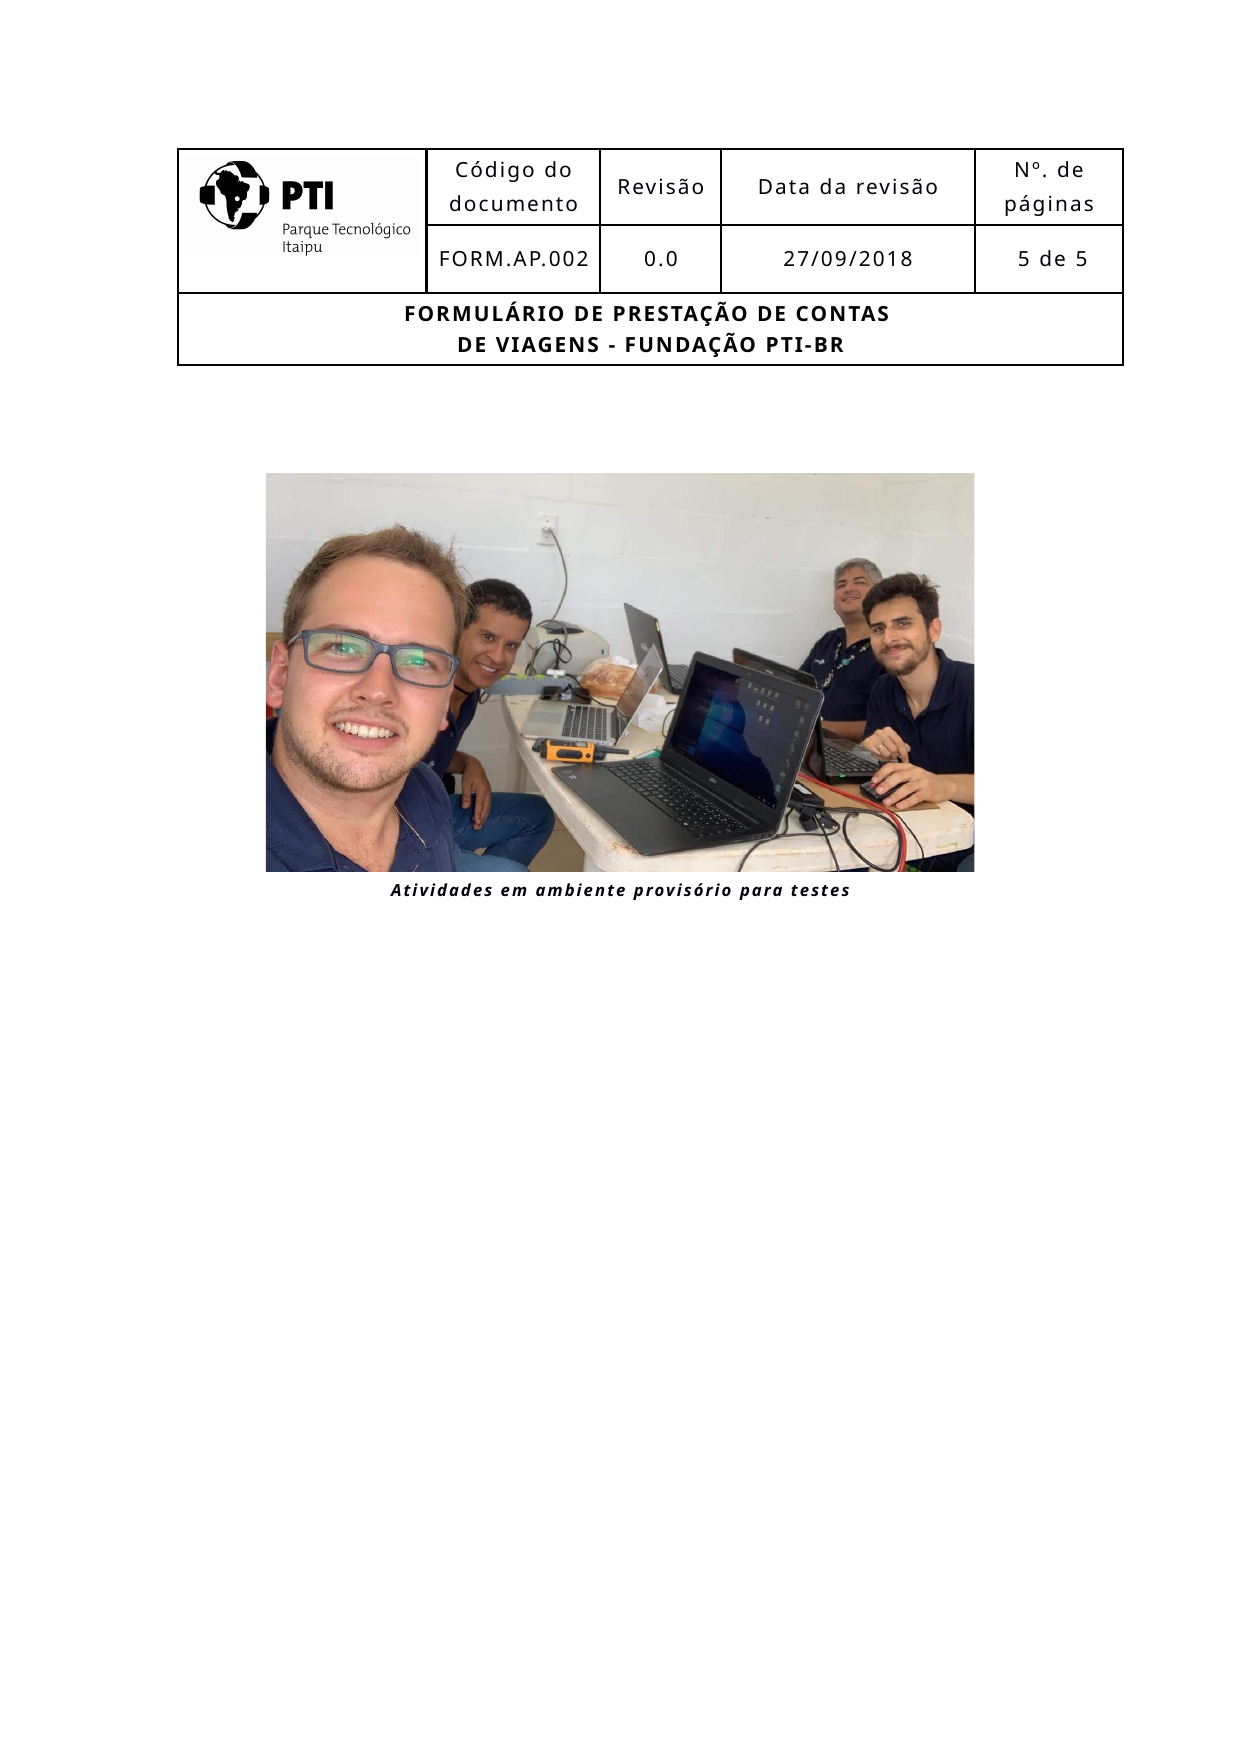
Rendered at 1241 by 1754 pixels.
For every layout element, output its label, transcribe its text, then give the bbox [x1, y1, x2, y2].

picture [183, 155, 421, 260]
text Atividades em ambiente provisório para testes [266, 872, 974, 901]
picture [265, 473, 975, 872]
